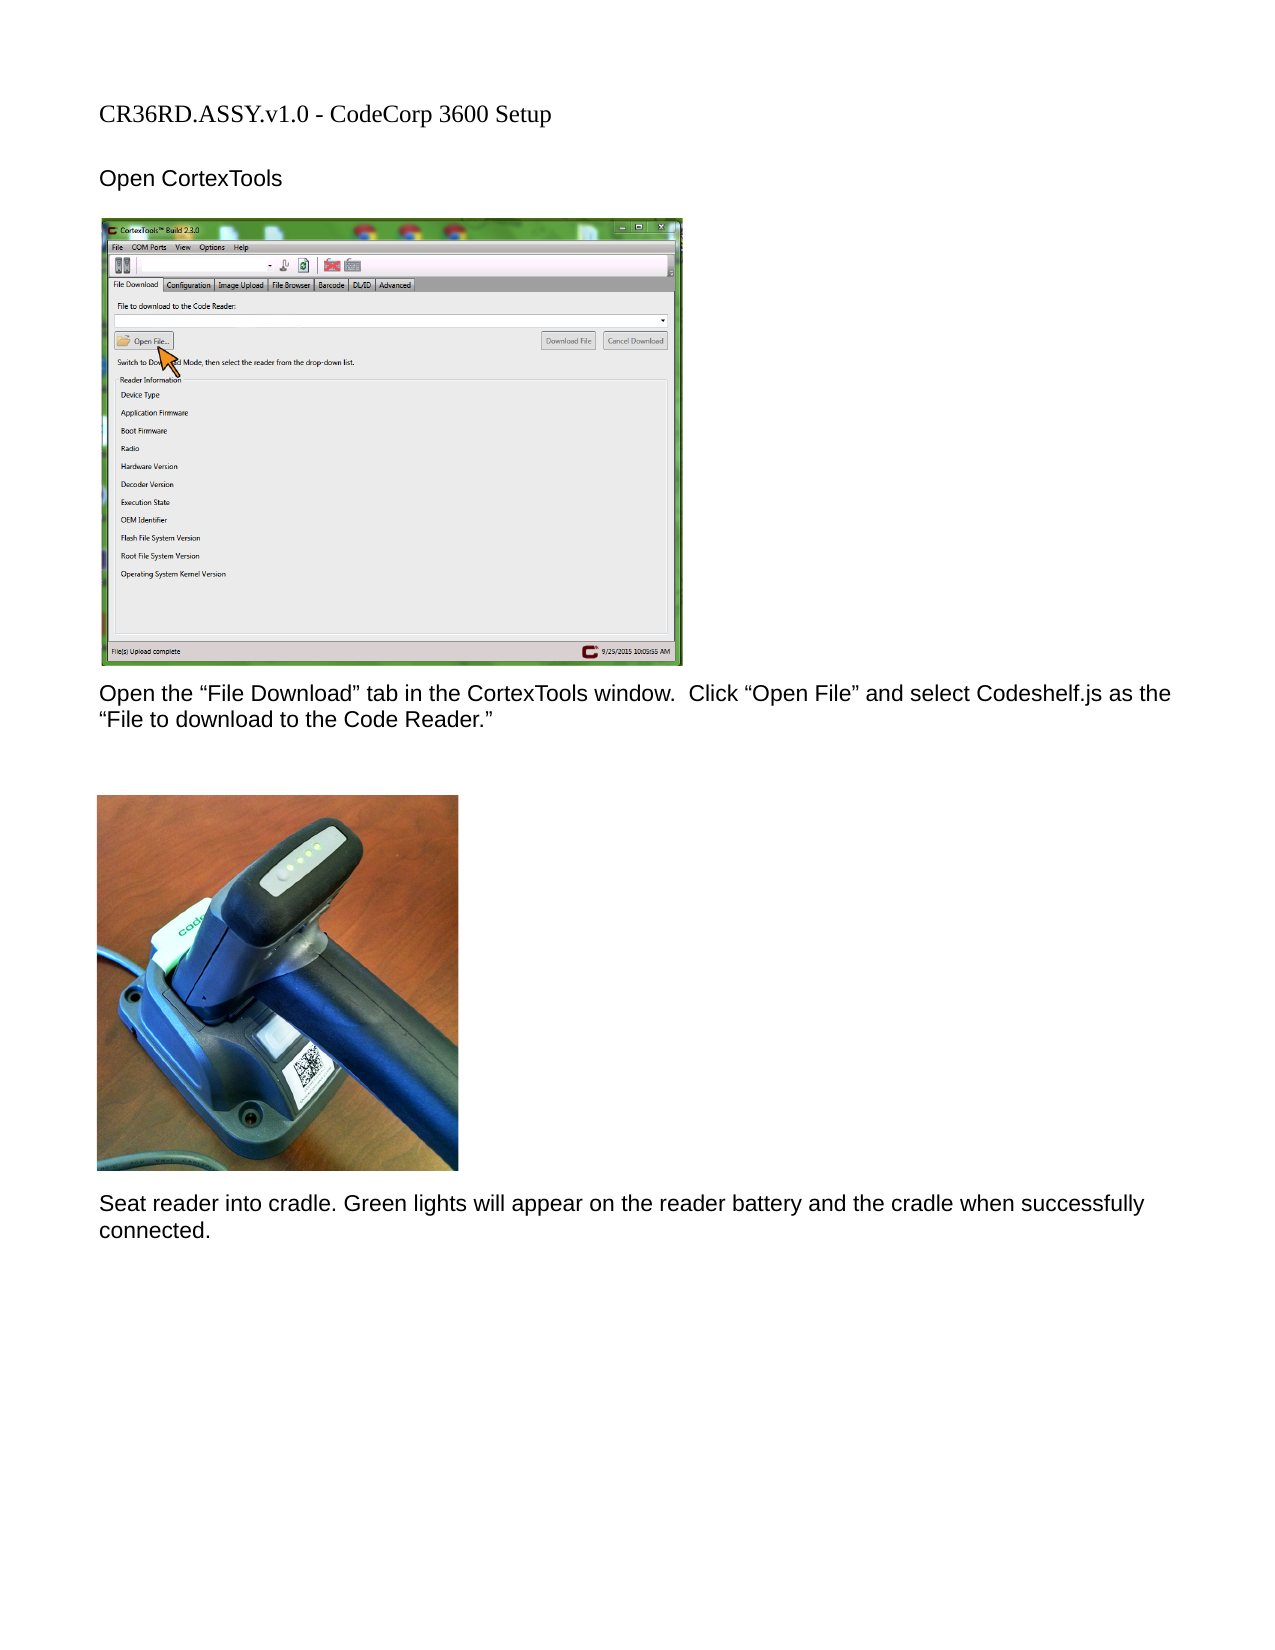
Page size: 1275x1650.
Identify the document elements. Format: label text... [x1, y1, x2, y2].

picture [101, 218, 683, 666]
text Open CortexTools [99, 165, 1176, 191]
text Seat reader into cradle. Green lights will appear on the reader battery and the cradle when successfully connected. [99, 1190, 1176, 1243]
picture [96, 795, 459, 1171]
text Open the “File Download” tab in the CortexTools window. Click “Open File” and select Codeshelf.js as the “File to download to the Code Reader.” [99, 680, 1176, 733]
